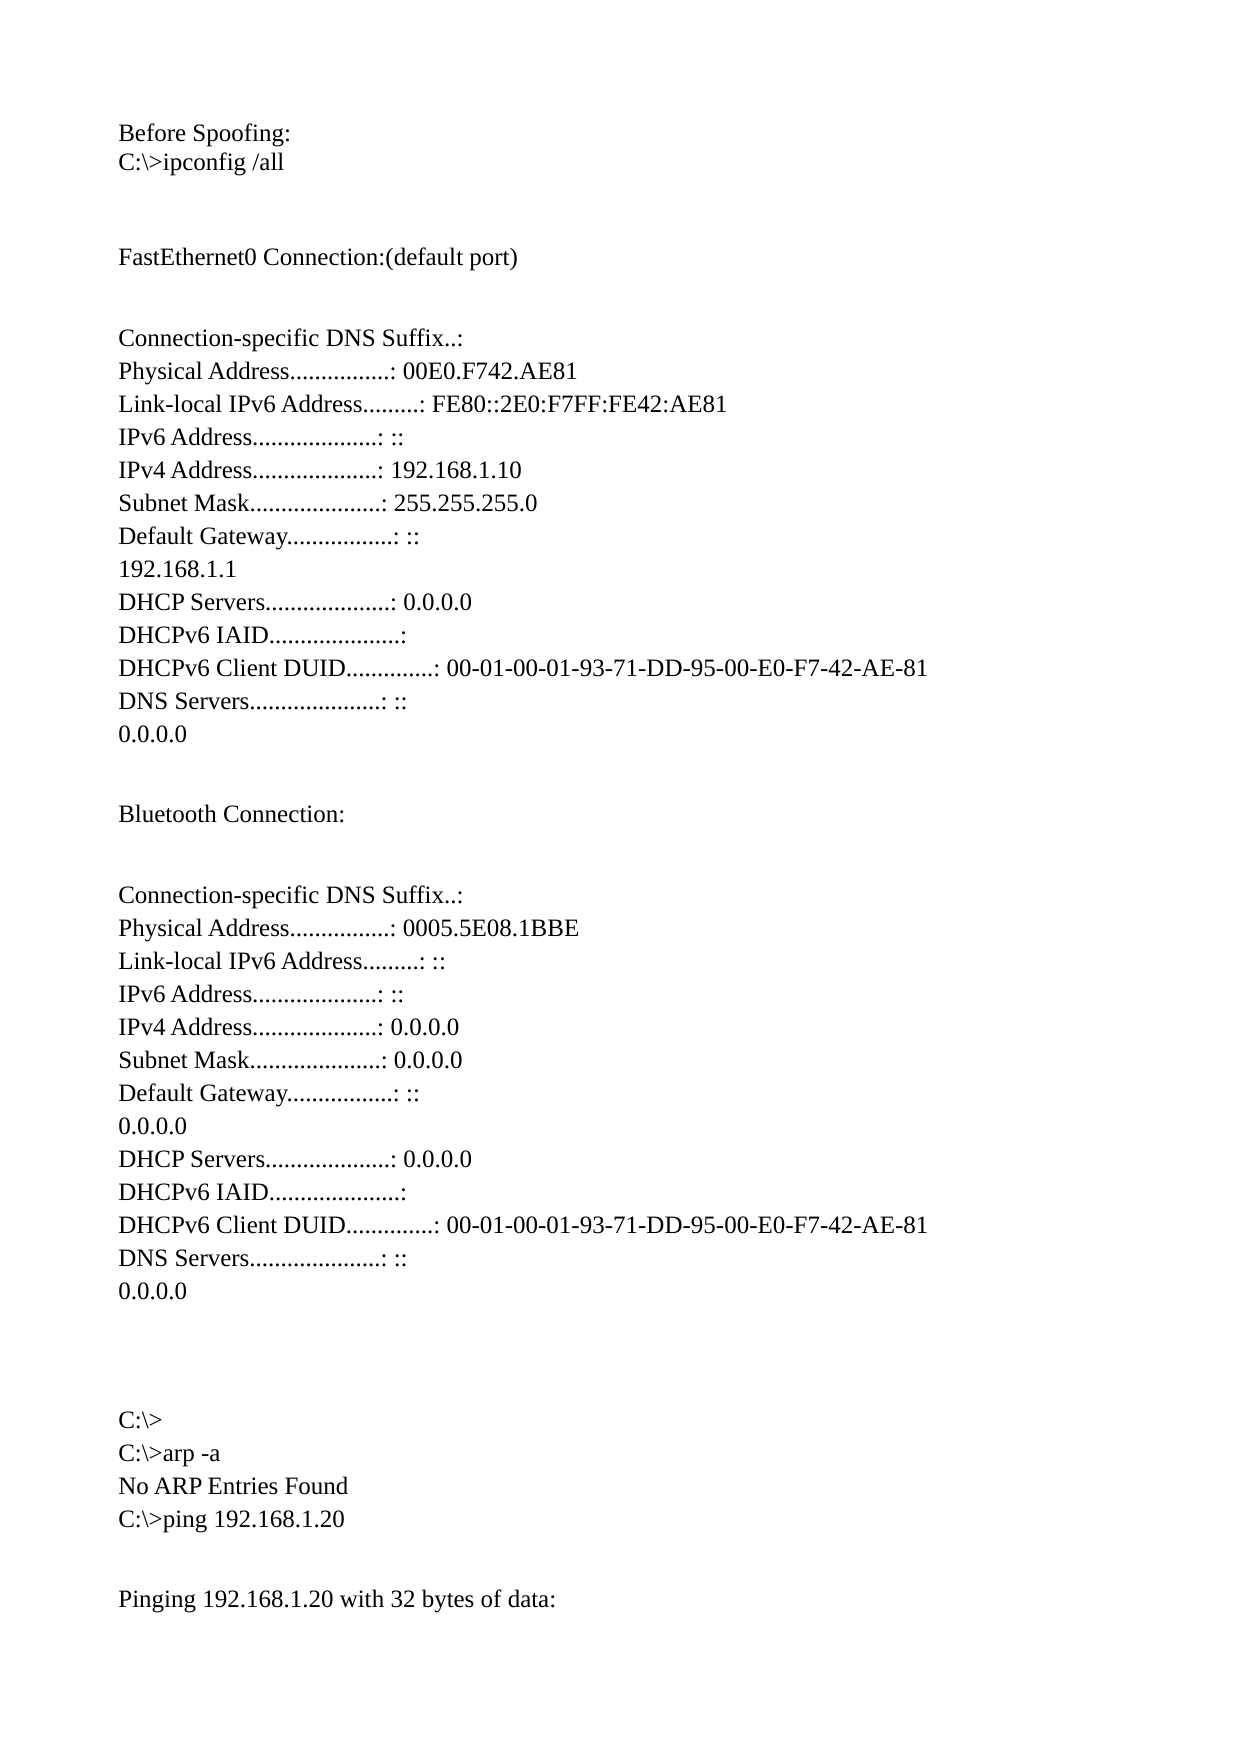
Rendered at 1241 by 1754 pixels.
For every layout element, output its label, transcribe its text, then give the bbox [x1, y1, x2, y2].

text DHCP Servers....................: 0.0.0.0 [118, 1144, 1122, 1173]
text 0.0.0.0 [118, 1111, 1122, 1140]
text IPv4 Address....................: 192.168.1.10 [118, 455, 1122, 483]
text Pinging 192.168.1.20 with 32 bytes of data: [118, 1584, 1122, 1613]
text Default Gateway.................: :: [118, 521, 1122, 549]
text DHCP Servers....................: 0.0.0.0 [118, 587, 1122, 616]
text Subnet Mask.....................: 0.0.0.0 [118, 1045, 1122, 1074]
text DHCPv6 IAID.....................: [118, 620, 1122, 649]
text Link-local IPv6 Address.........: FE80::2E0:F7FF:FE42:AE81 [118, 389, 1122, 417]
text Before Spoofing: [118, 118, 1122, 147]
text Bluetooth Connection: [118, 799, 1122, 828]
text Default Gateway.................: :: [118, 1078, 1122, 1107]
text DNS Servers.....................: :: [118, 686, 1122, 715]
text 0.0.0.0 [118, 1276, 1122, 1305]
text C:\>arp -a [118, 1438, 1122, 1466]
text C:\>ipconfig /all [118, 147, 1122, 176]
text Connection-specific DNS Suffix..: [118, 880, 1122, 909]
text DNS Servers.....................: :: [118, 1243, 1122, 1272]
text FastEthernet0 Connection:(default port) [118, 242, 1122, 271]
text Link-local IPv6 Address.........: :: [118, 946, 1122, 975]
text IPv4 Address....................: 0.0.0.0 [118, 1012, 1122, 1041]
text DHCPv6 Client DUID..............: 00-01-00-01-93-71-DD-95-00-E0-F7-42-AE-81 [118, 653, 1122, 682]
text 192.168.1.1 [118, 554, 1122, 583]
text C:\> [118, 1405, 1122, 1433]
text 0.0.0.0 [118, 719, 1122, 748]
text IPv6 Address....................: :: [118, 422, 1122, 451]
text Physical Address................: 0005.5E08.1BBE [118, 913, 1122, 942]
text DHCPv6 Client DUID..............: 00-01-00-01-93-71-DD-95-00-E0-F7-42-AE-81 [118, 1210, 1122, 1239]
text No ARP Entries Found [118, 1471, 1122, 1499]
text Connection-specific DNS Suffix..: [118, 323, 1122, 351]
text Physical Address................: 00E0.F742.AE81 [118, 356, 1122, 384]
text DHCPv6 IAID.....................: [118, 1177, 1122, 1206]
text Subnet Mask.....................: 255.255.255.0 [118, 488, 1122, 517]
text IPv6 Address....................: :: [118, 979, 1122, 1008]
text C:\>ping 192.168.1.20 [118, 1504, 1122, 1532]
